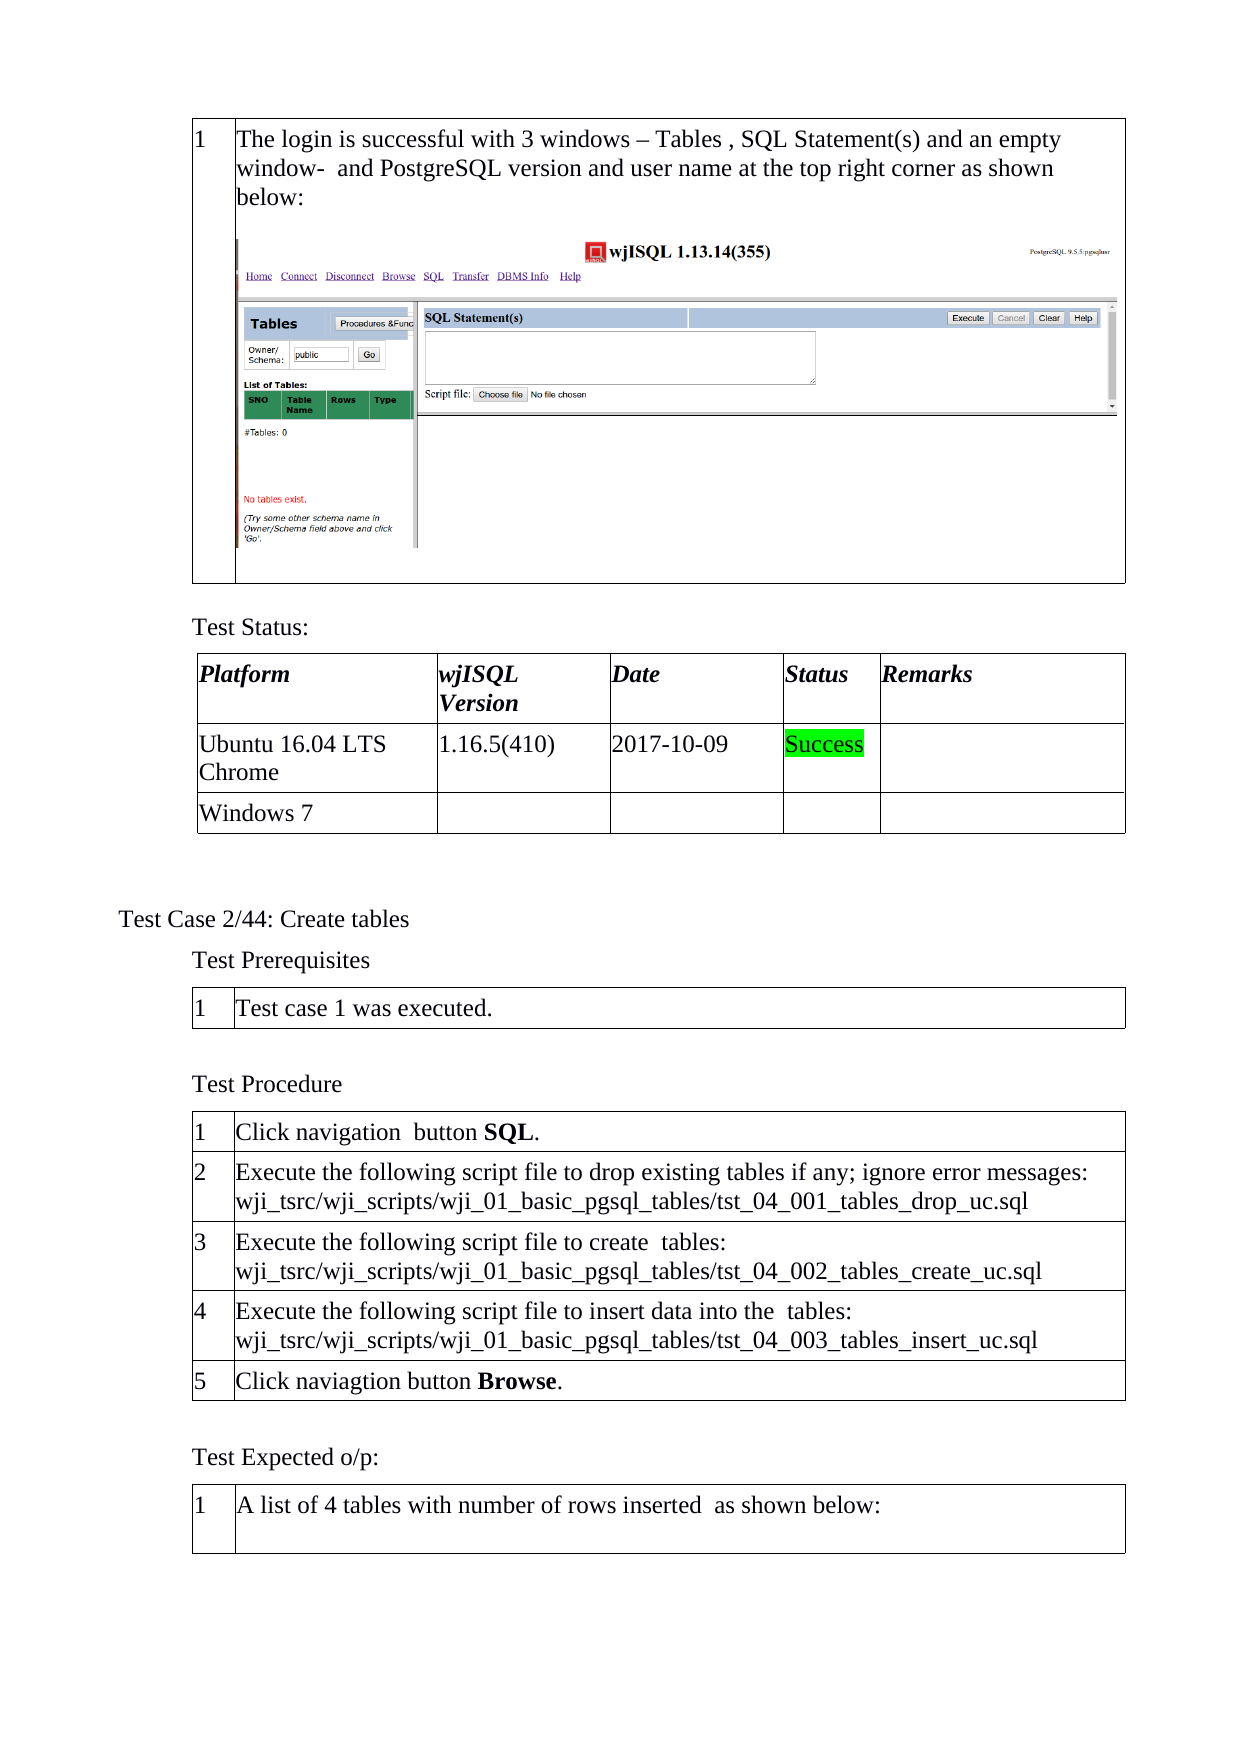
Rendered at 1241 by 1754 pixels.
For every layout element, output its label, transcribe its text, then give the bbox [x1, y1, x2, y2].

table_cell Execute the following script file to create tables: wji_tsrc/wji_scripts/wji_01_basic_pgsql_tables/tst_04_002_tables_create_uc.sql [235, 1222, 1125, 1290]
table_cell Execute the following script file to insert data into the tables: wji_tsrc/wji_scripts/wji_01_basic_pgsql_tables/tst_04_003_tables_insert_uc.sql [235, 1291, 1125, 1360]
table_header Date [611, 654, 783, 722]
table_header Status [784, 654, 880, 722]
table_header The login is successful with 3 windows – Tables , SQL Statement(s) and an empty window- and PostgreSQL version and user name at the top right corner as shown below: [236, 119, 1125, 582]
table_cell [438, 793, 610, 833]
table_cell 4 [193, 1291, 234, 1360]
picture [236, 239, 1117, 548]
table_cell Success [784, 724, 880, 792]
table_cell Execute the following script file to drop existing tables if any; ignore error messages: wji_tsrc/wji_scripts/wji_01_basic_pgsql_tables/tst_04_001_tables_drop_uc.sql [235, 1152, 1125, 1221]
text Test Case 2/44: Create tables [118, 904, 1122, 933]
table_header Click navigation button SQL. [235, 1112, 1125, 1151]
table_cell 3 [193, 1222, 234, 1290]
table_header 1 [193, 119, 235, 582]
table_header A list of 4 tables with number of rows inserted as shown below: [236, 1485, 1125, 1553]
text Test Prerequisites [118, 946, 1122, 974]
table_cell Ubuntu 16.04 LTS Chrome [198, 724, 437, 792]
table_cell [784, 793, 880, 833]
table_cell 2017-10-09 [611, 724, 783, 792]
table_cell Click naviagtion button Browse. [235, 1361, 1125, 1400]
table_header Platform [198, 654, 437, 722]
text Test Status: [118, 612, 1122, 641]
table_cell [881, 792, 1125, 833]
table_cell 2 [193, 1152, 234, 1221]
table_header wjISQL Version [438, 654, 610, 722]
text Test Procedure [118, 1069, 1122, 1098]
table_header Test case 1 was executed. [235, 988, 1125, 1027]
table_header Remarks [881, 654, 1125, 722]
table_cell Windows 7 [198, 793, 437, 833]
table_header 1 [193, 1112, 234, 1151]
table_header 1 [193, 988, 234, 1027]
table_cell [881, 723, 1125, 792]
table_cell [611, 793, 783, 833]
table_header 1 [193, 1485, 235, 1553]
text Test Expected o/p: [118, 1442, 1122, 1471]
table_cell 1.16.5(410) [438, 724, 610, 792]
table_cell 5 [193, 1361, 234, 1400]
